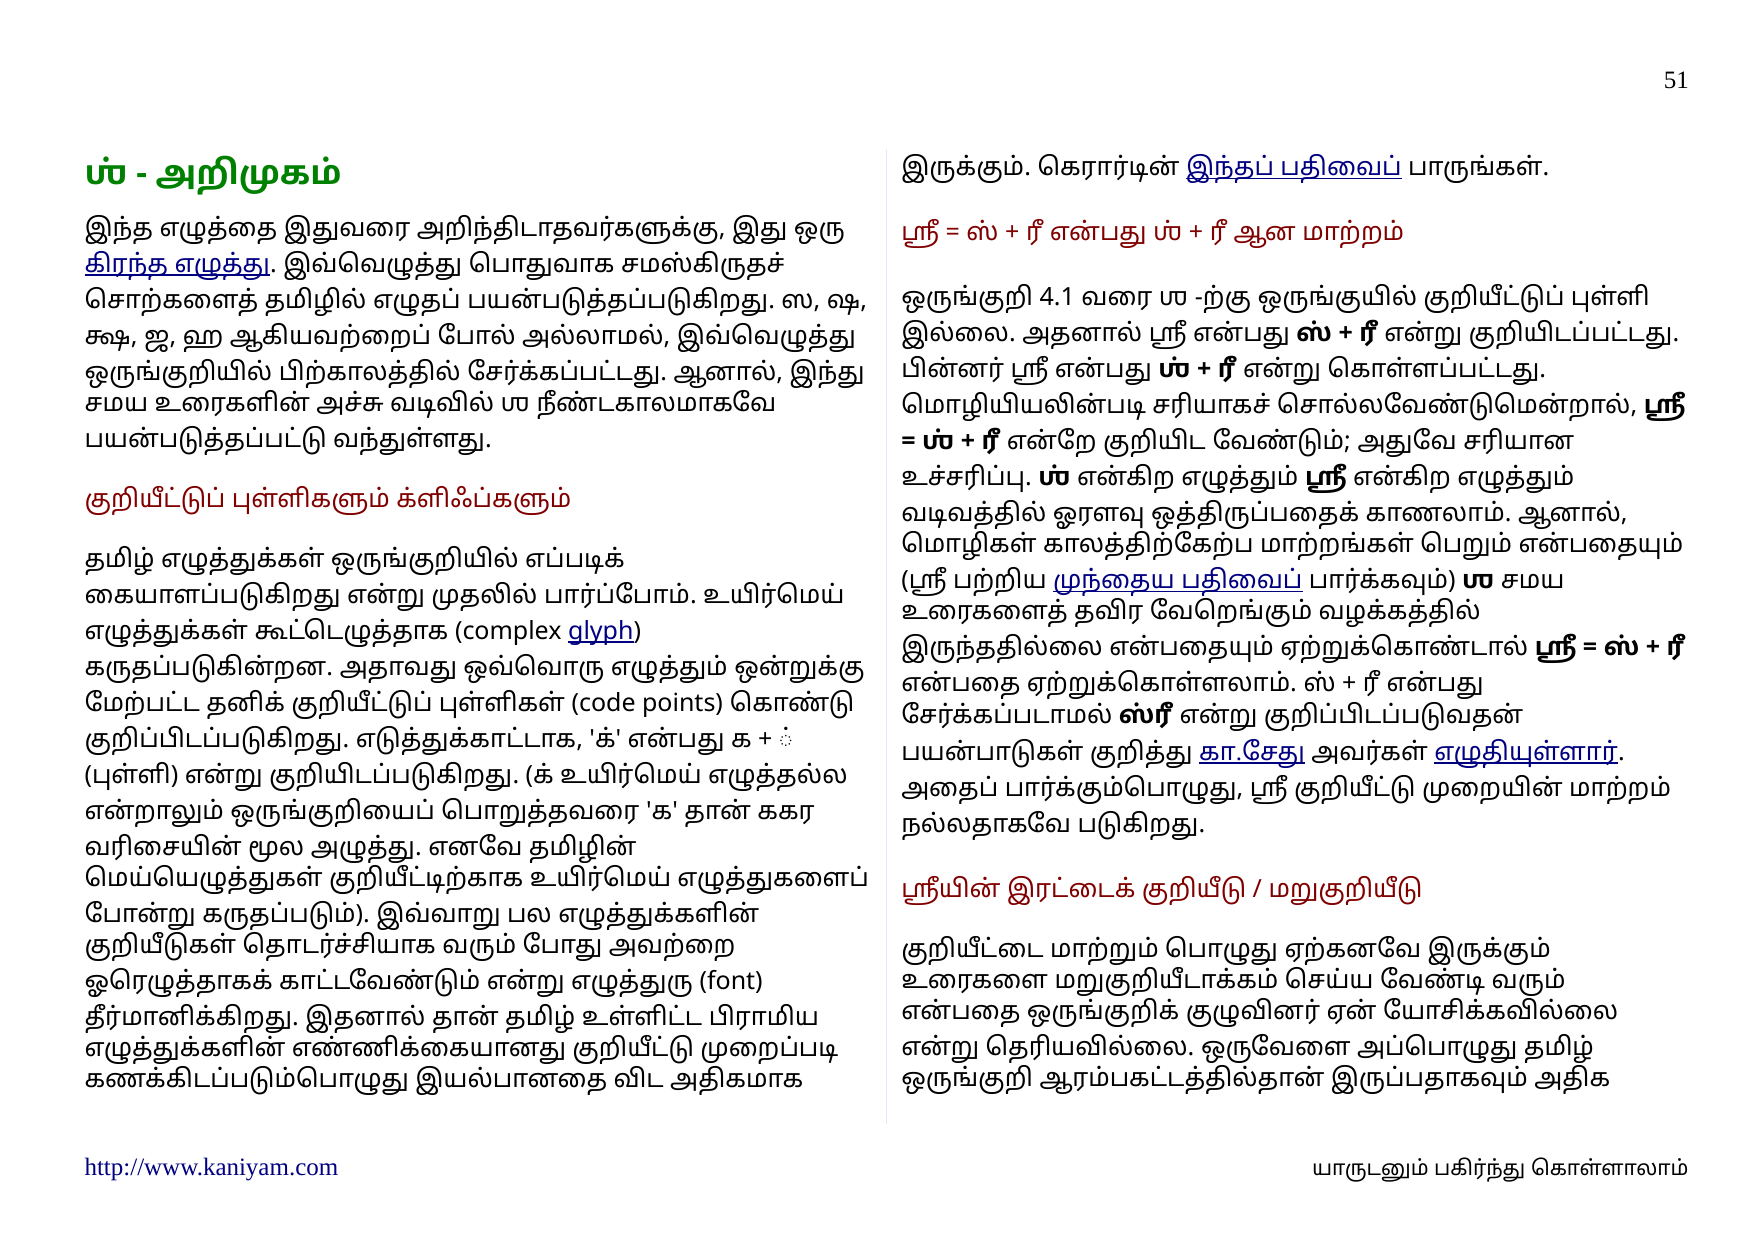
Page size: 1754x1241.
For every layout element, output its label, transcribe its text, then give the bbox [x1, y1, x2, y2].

text தமிழ் எழுத்துக்கள் ஒருங்குறியில் எப்படிக் கையாளப்படுகிறது என்று முதலில் பார்ப்போம். உயிர்மெய் எழுத்துக்கள் கூட்டெழுத்தாக (complex glyph) கருதப்படுகின்றன. அதாவது ஒவ்வொரு எழுத்தும் ஒன்றுக்கு மேற்பட்ட தனிக் குறியீட்டுப் புள்ளிகள் (code points) கொண்டு குறிப்பிடப்படுகிறது. எடுத்துக்காட்டாக, 'க்' என்பது க + ் (புள்ளி) என்று குறியிடப்படுகிறது. (க் உயிர்மெய் எழுத்தல்ல என்றாலும் ஒருங்குறியைப் பொறுத்தவரை 'க' தான் ககர வரிசையின் மூல அழுத்து. எனவே தமிழின் மெய்யெழுத்துகள் குறியீட்டிற்காக உயிர்மெய் எழுத்துகளைப் போன்று கருதப்படும்). இவ்வாறு பல எழுத்துக்களின் குறியீடுகள் தொடர்ச்சியாக வரும் போது அவற்றை ஓரெழுத்தாகக் காட்டவேண்டும் என்று எழுத்துரு (font) தீர்மானிக்கிறது. இதனால் தான் தமிழ் உள்ளிட்ட பிராமிய எழுத்துக்களின் எண்ணிக்கையானது குறியீட்டு முறைப்படி கணக்கிடப்படும்பொழுது இயல்பானதை விட அதிகமாக [84, 545, 872, 1097]
text குறியீட்டுப் புள்ளிகளும் க்ளிஃப்களும் [84, 485, 872, 516]
text இருக்கும். கெரார்டின் இந்தப் பதிவைப் பாருங்கள். [901, 149, 1688, 185]
text இந்த எழுத்தை இதுவரை அறிந்திடாதவர்களுக்கு, இது ஒரு கிரந்த எழுத்து. இவ்வெழுத்து பொதுவாக சமஸ்கிருதச் சொற்களைத் தமிழில் எழுதப் பயன்படுத்தப்படுகிறது. ஸ, ஷ, க்ஷ, ஜ, ஹ ஆகியவற்றைப் போல் அல்லாமல், இவ்வெழுத்து ஒருங்குறியில் பிற்காலத்தில் சேர்க்கப்பட்டது. ஆனால், இந்து சமய உரைகளின் அச்சு வடிவில் ஶ நீண்டகாலமாகவே பயன்படுத்தப்பட்டு வந்துள்ளது. [84, 209, 872, 457]
text ஶ்ரீயின் இரட்டைக் குறியீடு / மறுகுறியீடு [901, 870, 1688, 906]
text ஒருங்குறி 4.1 வரை ஶ -ற்கு ஒருங்குயில் குறியீட்டுப் புள்ளி இல்லை. அதனால் ஶ்ரீ என்பது ஸ் + ரீ என்று குறியிடப்பட்டது. பின்னர் ஶ்ரீ என்பது ஶ் + ரீ என்று கொள்ளப்பட்டது. மொழியியலின்படி சரியாகச் சொல்லவேண்டுமென்றால், ஶ்ரீ = ஶ் + ரீ என்றே குறியிட வேண்டும்; அதுவே சரியான உச்சரிப்பு. ஶ் என்கிற எழுத்தும் ஶ்ரீ என்கிற எழுத்தும் வடிவத்தில் ஓரளவு ஒத்திருப்பதைக் காணலாம். ஆனால், மொழிகள் காலத்திற்கேற்ப மாற்றங்கள் பெறும் என்பதையும் (ஶ்ரீ பற்றிய முந்தைய பதிவைப் பார்க்கவும்) ஶ சமய உரைகளைத் தவிர வேறெங்கும் வழக்கத்தில் இருந்ததில்லை என்பதையும் ஏற்றுக்கொண்டால் ஶ்ரீ = ஸ் + ரீ என்பதை ஏற்றுக்கொள்ளலாம். ஸ் + ரீ என்பது சேர்க்கப்படாமல் ஸ்‌ரீ என்று குறிப்பிடப்படுவதன் பயன்பாடுகள் குறித்து கா.சேது அவர்கள் எழுதியுள்ளார். அதைப் பார்க்கும்பொழுது, ஶ்ரீ குறியீட்டு முறையின் மாற்றம் நல்லதாகவே படுகிறது. [901, 278, 1688, 842]
text ஸ்ரீ = ஸ் + ரீ என்பது ஶ் + ரீ ஆன மாற்றம் [901, 214, 1688, 250]
subtitle ஶ் - அறிமுகம் [84, 149, 872, 197]
text குறியீட்டை மாற்றும் பொழுது ஏற்கனவே இருக்கும் உரைகளை மறுகுறியீடாக்கம் செய்ய வேண்டி வரும் என்பதை ஒருங்குறிக் குழுவினர் ஏன் யோசிக்கவில்லை என்று தெரியவில்லை. ஒருவேளை அப்பொழுது தமிழ் ஒருங்குறி ஆரம்பகட்டத்தில்தான் இருப்பதாகவும் அதிக [901, 935, 1688, 1095]
